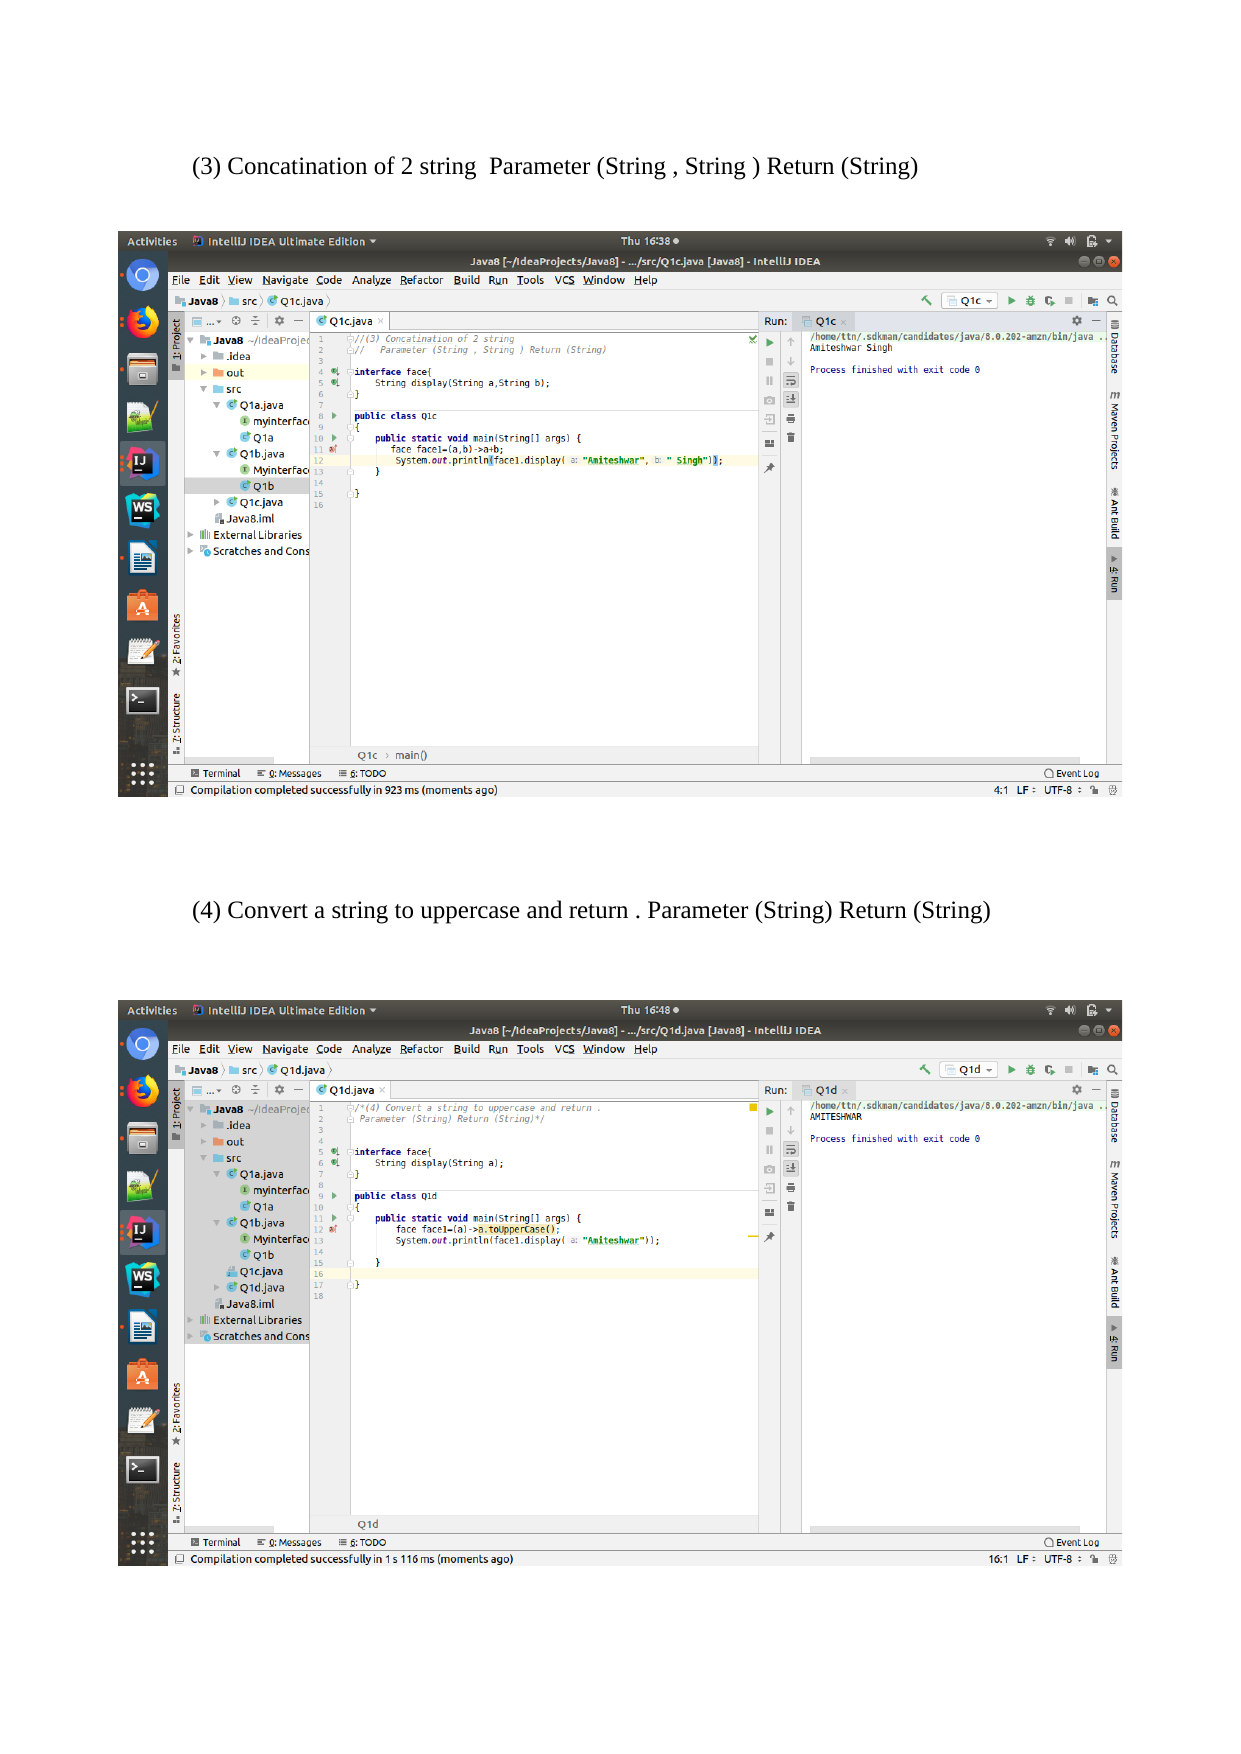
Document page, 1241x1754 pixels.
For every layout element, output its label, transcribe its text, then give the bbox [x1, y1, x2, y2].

picture [118, 231, 1123, 797]
list (4) Convert a string to uppercase and return . Parameter (String) Return (String) [162, 896, 1122, 924]
picture [118, 1000, 1123, 1566]
list (3) Concatination of 2 string Parameter (String , String ) Return (String) [162, 151, 1122, 180]
